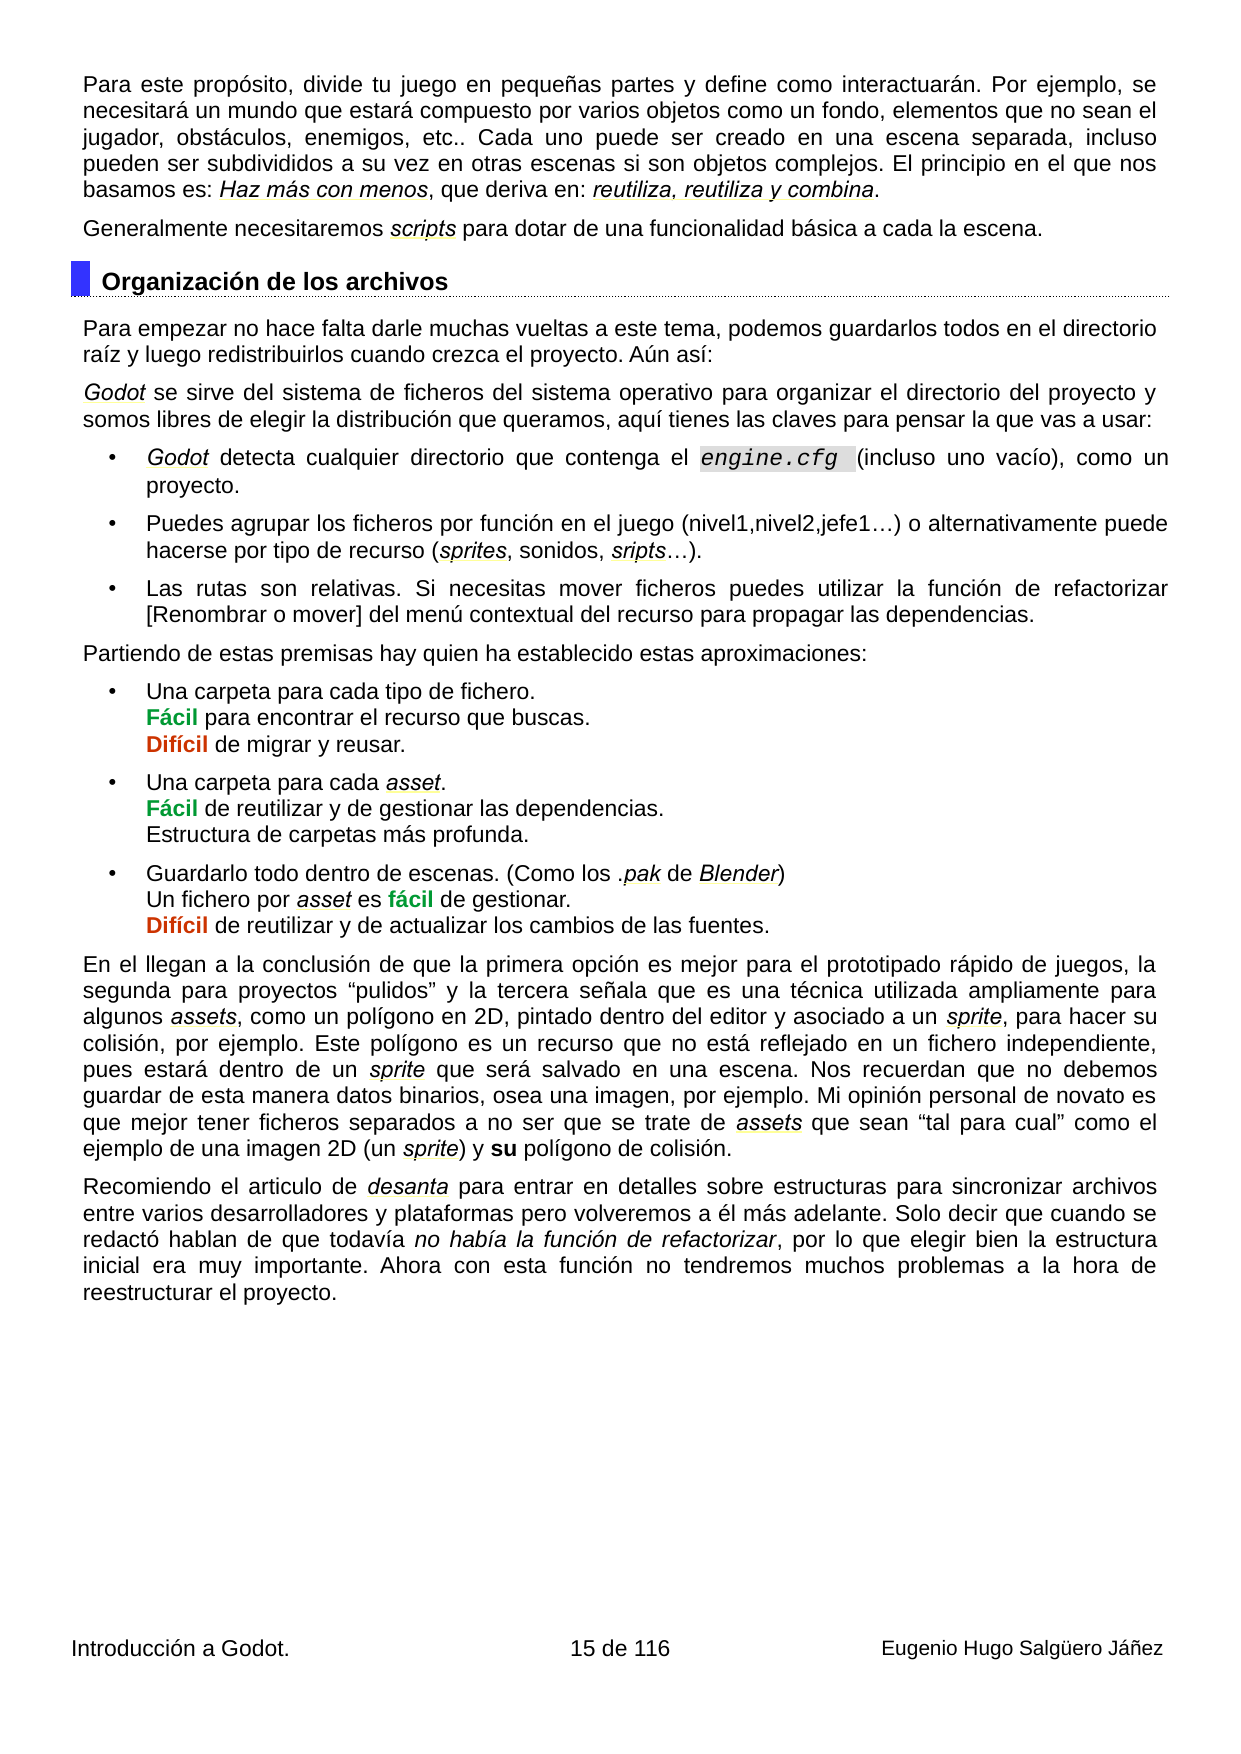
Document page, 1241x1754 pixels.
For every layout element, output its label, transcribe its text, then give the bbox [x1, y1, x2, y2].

text En el llegan a la conclusión de que la primera opción es mejor para el prototipado rápido de juegos, la segunda para proyectos “pulidos” y la tercera señala que es una técnica utilizada ampliamente para algunos assets, como un polígono en 2D, pintado dentro del editor y asociado a un sprite, para hacer su colisión, por ejemplo. Este polígono es un recurso que no está reflejado en un fichero independiente, pues estará dentro de un sprite que será salvado en una escena. Nos recuerdan que no debemos guardar de esta manera datos binarios, osea una imagen, por ejemplo. Mi opinión personal de novato es que mejor tener ficheros separados a no ser que se trate de assets que sean “tal para cual” como el ejemplo de una imagen 2D (un sprite) y su polígono de colisión. [83, 951, 1158, 1161]
text Partiendo de estas premisas hay quien ha establecido estas aproximaciones: [83, 639, 1158, 666]
text Generalmente necesitaremos scripts para dotar de una funcionalidad básica a cada la escena. [83, 214, 1158, 241]
list Puedes agrupar los ficheros por función en el juego (nivel1,nivel2,jefe1…) o alternativamente puede hacerse por tipo de recurso (sprites, sonidos, sripts…). [108, 510, 1169, 563]
list Guardarlo todo dentro de escenas. (Como los .pak de Blender) Un fichero por asset es fácil de gestionar. Difícil de reutilizar y de actualizar los cambios de las fuentes. [108, 860, 1169, 939]
list Godot detecta cualquier directorio que contenga el engine.cfg (incluso uno vacío), como un proyecto. [108, 444, 1169, 498]
text Para empezar no hace falta darle muchas vueltas a este tema, podemos guardarlos todos en el directorio raíz y luego redistribuirlos cuando crezca el proyecto. Aún así: [83, 315, 1158, 367]
list Las rutas son relativas. Si necesitas mover ficheros puedes utilizar la función de refactorizar [Renombrar o mover] del menú contextual del recurso para propagar las dependencias. [108, 575, 1169, 628]
subtitle Organización de los archivos [90, 261, 1169, 296]
list Una carpeta para cada tipo de fichero. Fácil para encontrar el recurso que buscas. Difícil de migrar y reusar. [108, 678, 1169, 757]
text Para este propósito, divide tu juego en pequeñas partes y define como interactuarán. Por ejemplo, se necesitará un mundo que estará compuesto por varios objetos como un fondo, elementos que no sean el jugador, obstáculos, enemigos, etc.. Cada uno puede ser creado en una escena separada, incluso pueden ser subdivididos a su vez en otras escenas si son objetos complejos. El principio en el que nos basamos es: Haz más con menos, que deriva en: reutiliza, reutiliza y combina. [83, 71, 1158, 203]
text Godot se sirve del sistema de ficheros del sistema operativo para organizar el directorio del proyecto y somos libres de elegir la distribución que queramos, aquí tienes las claves para pensar la que vas a usar: [83, 379, 1158, 432]
text Recomiendo el articulo de desanta para entrar en detalles sobre estructuras para sincronizar archivos entre varios desarrolladores y plataformas pero volveremos a él más adelante. Solo decir que cuando se redactó hablan de que todavía no había la función de refactorizar, por lo que elegir bien la estructura inicial era muy importante. Ahora con esta función no tendremos muchos problemas a la hora de reestructurar el proyecto. [83, 1173, 1158, 1305]
list Una carpeta para cada asset. Fácil de reutilizar y de gestionar las dependencias. Estructura de carpetas más profunda. [108, 769, 1169, 848]
